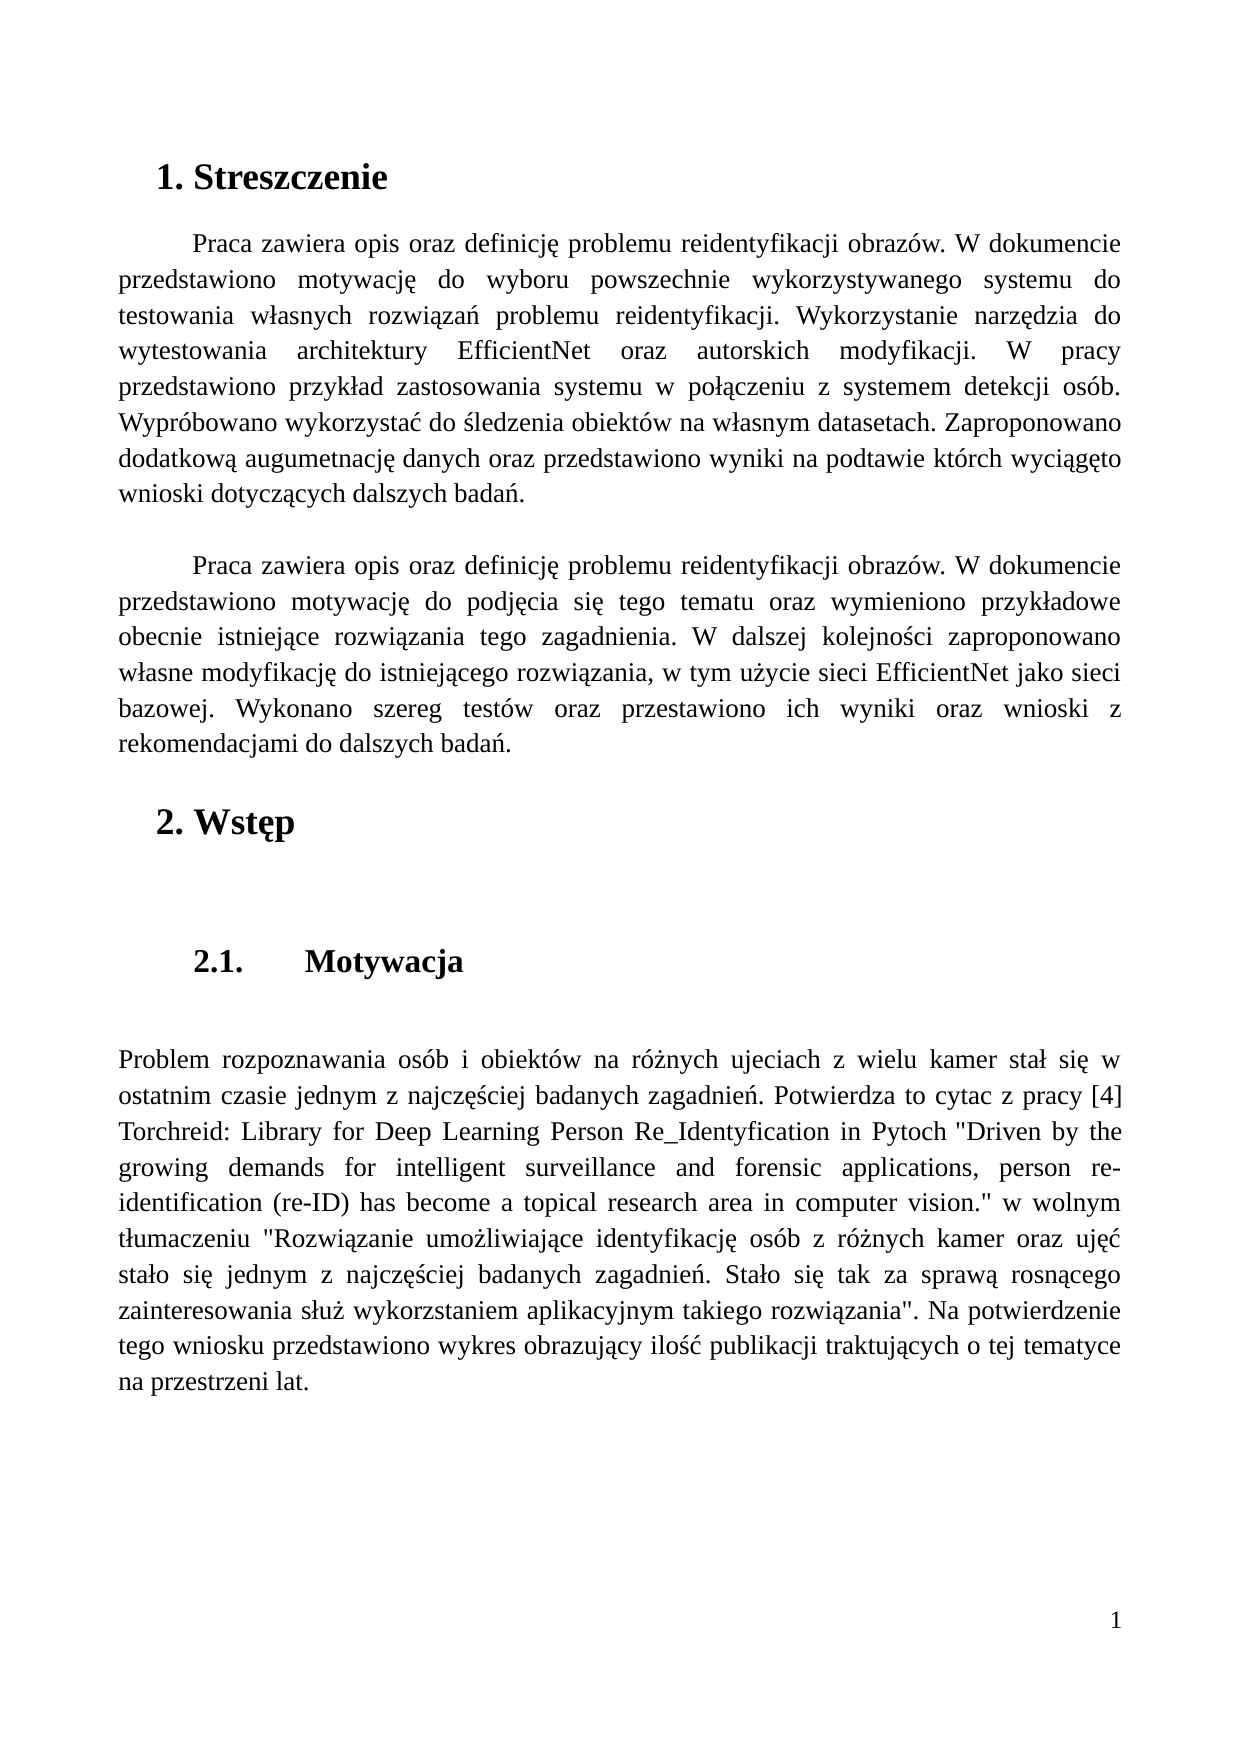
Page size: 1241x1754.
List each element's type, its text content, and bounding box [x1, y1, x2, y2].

text Praca zawiera opis oraz definicję problemu reidentyfikacji obrazów. W dokumencie przedstawiono motywację do podjęcia się tego tematu oraz wymieniono przykładowe obecnie istniejące rozwiązania tego zagadnienia. W dalszej kolejności zaproponowano własne modyfikację do istniejącego rozwiązania, w tym użycie sieci EfficientNet jako sieci bazowej. Wykonano szereg testów oraz przestawiono ich wyniki oraz wnioski z rekomendacjami do dalszych badań. [118, 549, 1122, 759]
subtitle Motywacja [193, 941, 1122, 979]
text Praca zawiera opis oraz definicję problemu reidentyfikacji obrazów. W dokumencie przedstawiono motywację do wyboru powszechnie wykorzystywanego systemu do testowania własnych rozwiązań problemu reidentyfikacji. Wykorzystanie narzędzia do wytestowania architektury EfficientNet oraz autorskich modyfikacji. W pracy przedstawiono przykład zastosowania systemu w połączeniu z systemem detekcji osób. Wypróbowano wykorzystać do śledzenia obiektów na własnym datasetach. Zaproponowano dodatkową augumetnację danych oraz przedstawiono wyniki na podtawie którch wyciągęto wnioski dotyczących dalszych badań. [118, 227, 1122, 508]
text Problem rozpoznawania osób i obiektów na różnych ujeciach z wielu kamer stał się w ostatnim czasie jednym z najczęściej badanych zagadnień. Potwierdza to cytac z pracy [4] Torchreid: Library for Deep Learning Person Re_Identyfication in Pytoch "Driven by the growing demands for intelligent surveillance and forensic applications, person re-identification (re-ID) has become a topical research area in computer vision." w wolnym tłumaczeniu "Rozwiązanie umożliwiające identyfikację osób z różnych kamer oraz ujęć stało się jednym z najczęściej badanych zagadnień. Stało się tak za sprawą rosnącego zainteresowania służ wykorzstaniem aplikacyjnym takiego rozwiązania". Na potwierdzenie tego wniosku przedstawiono wykres obrazujący ilość publikacji traktujących o tej tematyce na przestrzeni lat. [118, 1044, 1122, 1396]
subtitle Wstęp [156, 799, 1122, 842]
subtitle Streszczenie [156, 154, 1122, 197]
